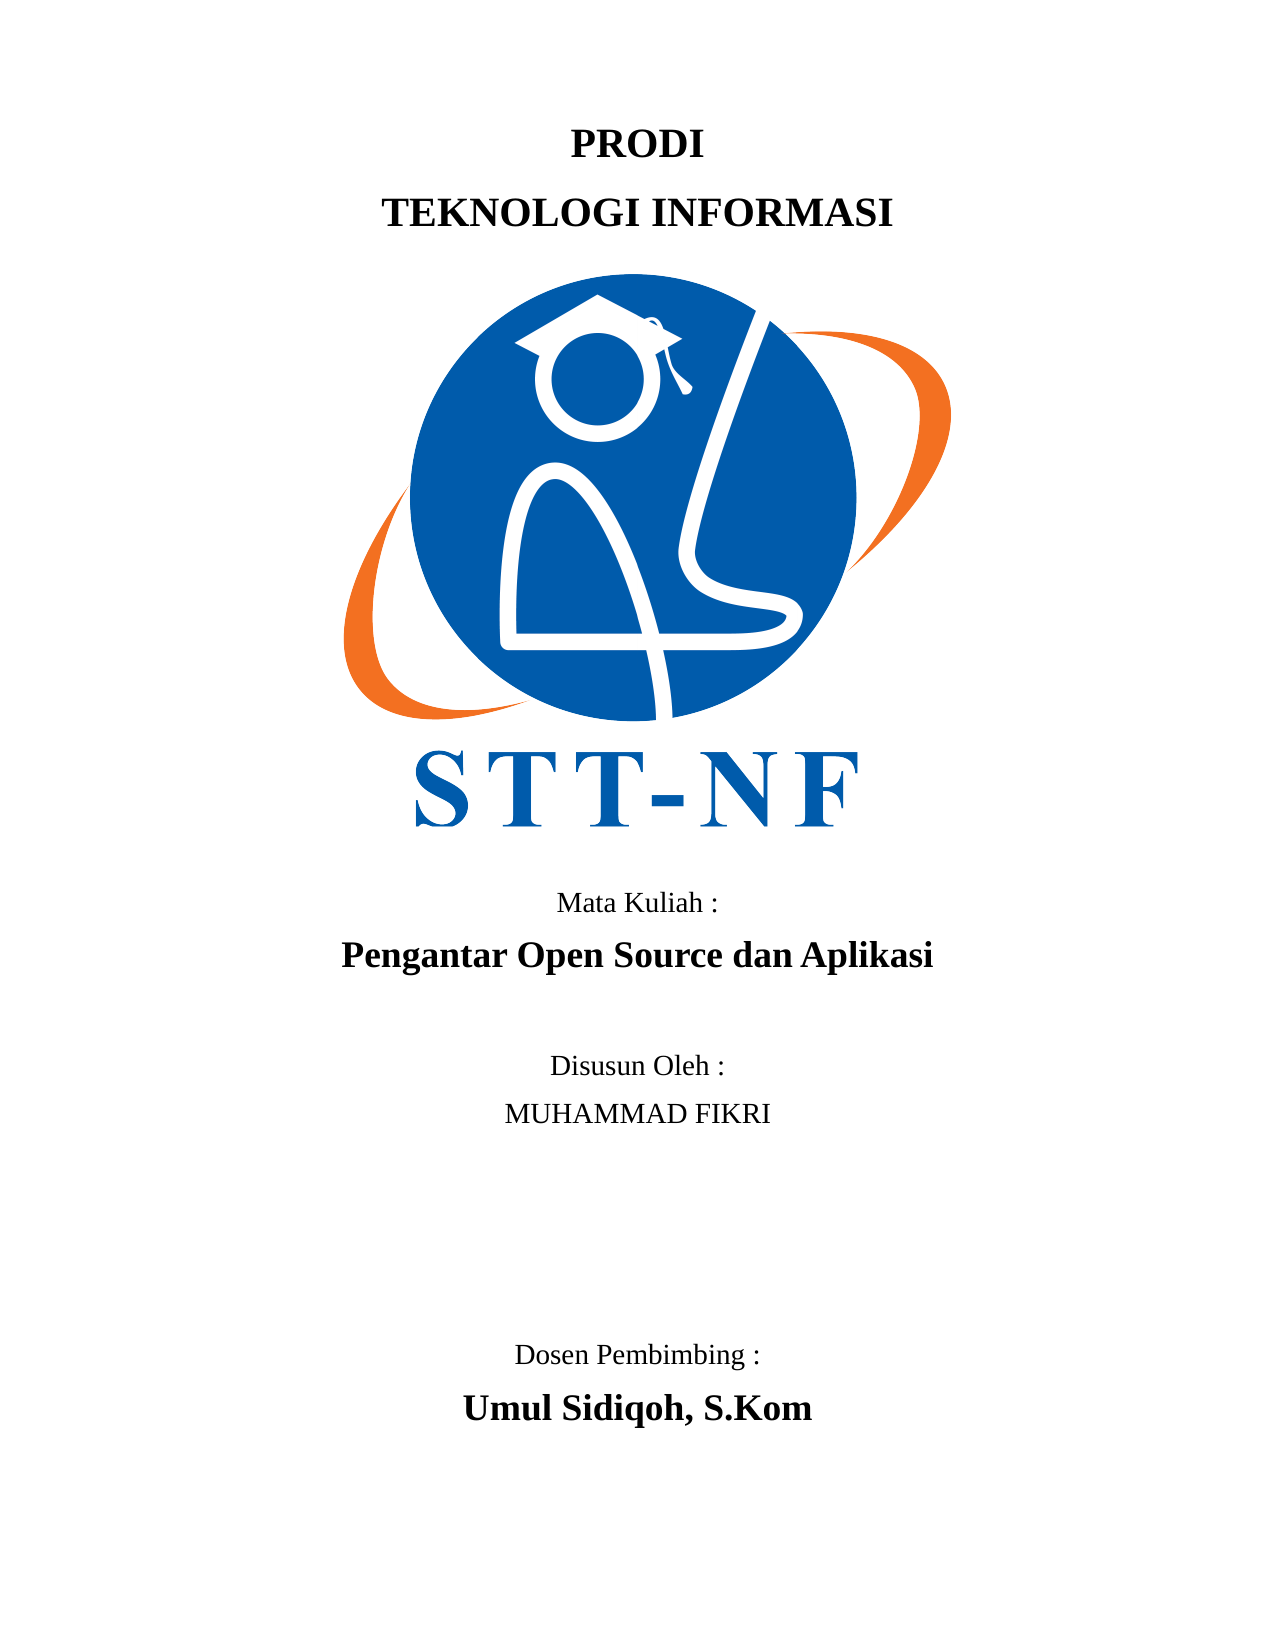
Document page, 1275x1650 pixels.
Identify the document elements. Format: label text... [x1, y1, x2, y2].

text Disusun Oleh : [118, 1048, 1157, 1082]
text Umul Sidiqoh, S.Kom [118, 1385, 1157, 1428]
text Dosen Pembimbing : [118, 1337, 1157, 1371]
text Mata Kuliah : [118, 885, 1157, 918]
text MUHAMMAD FIKRI [118, 1096, 1157, 1130]
picture [317, 269, 958, 833]
text TEKNOLOGI INFORMASI [118, 188, 1157, 236]
text Pengantar Open Source dan Aplikasi [118, 933, 1157, 976]
text PRODI [118, 118, 1157, 166]
